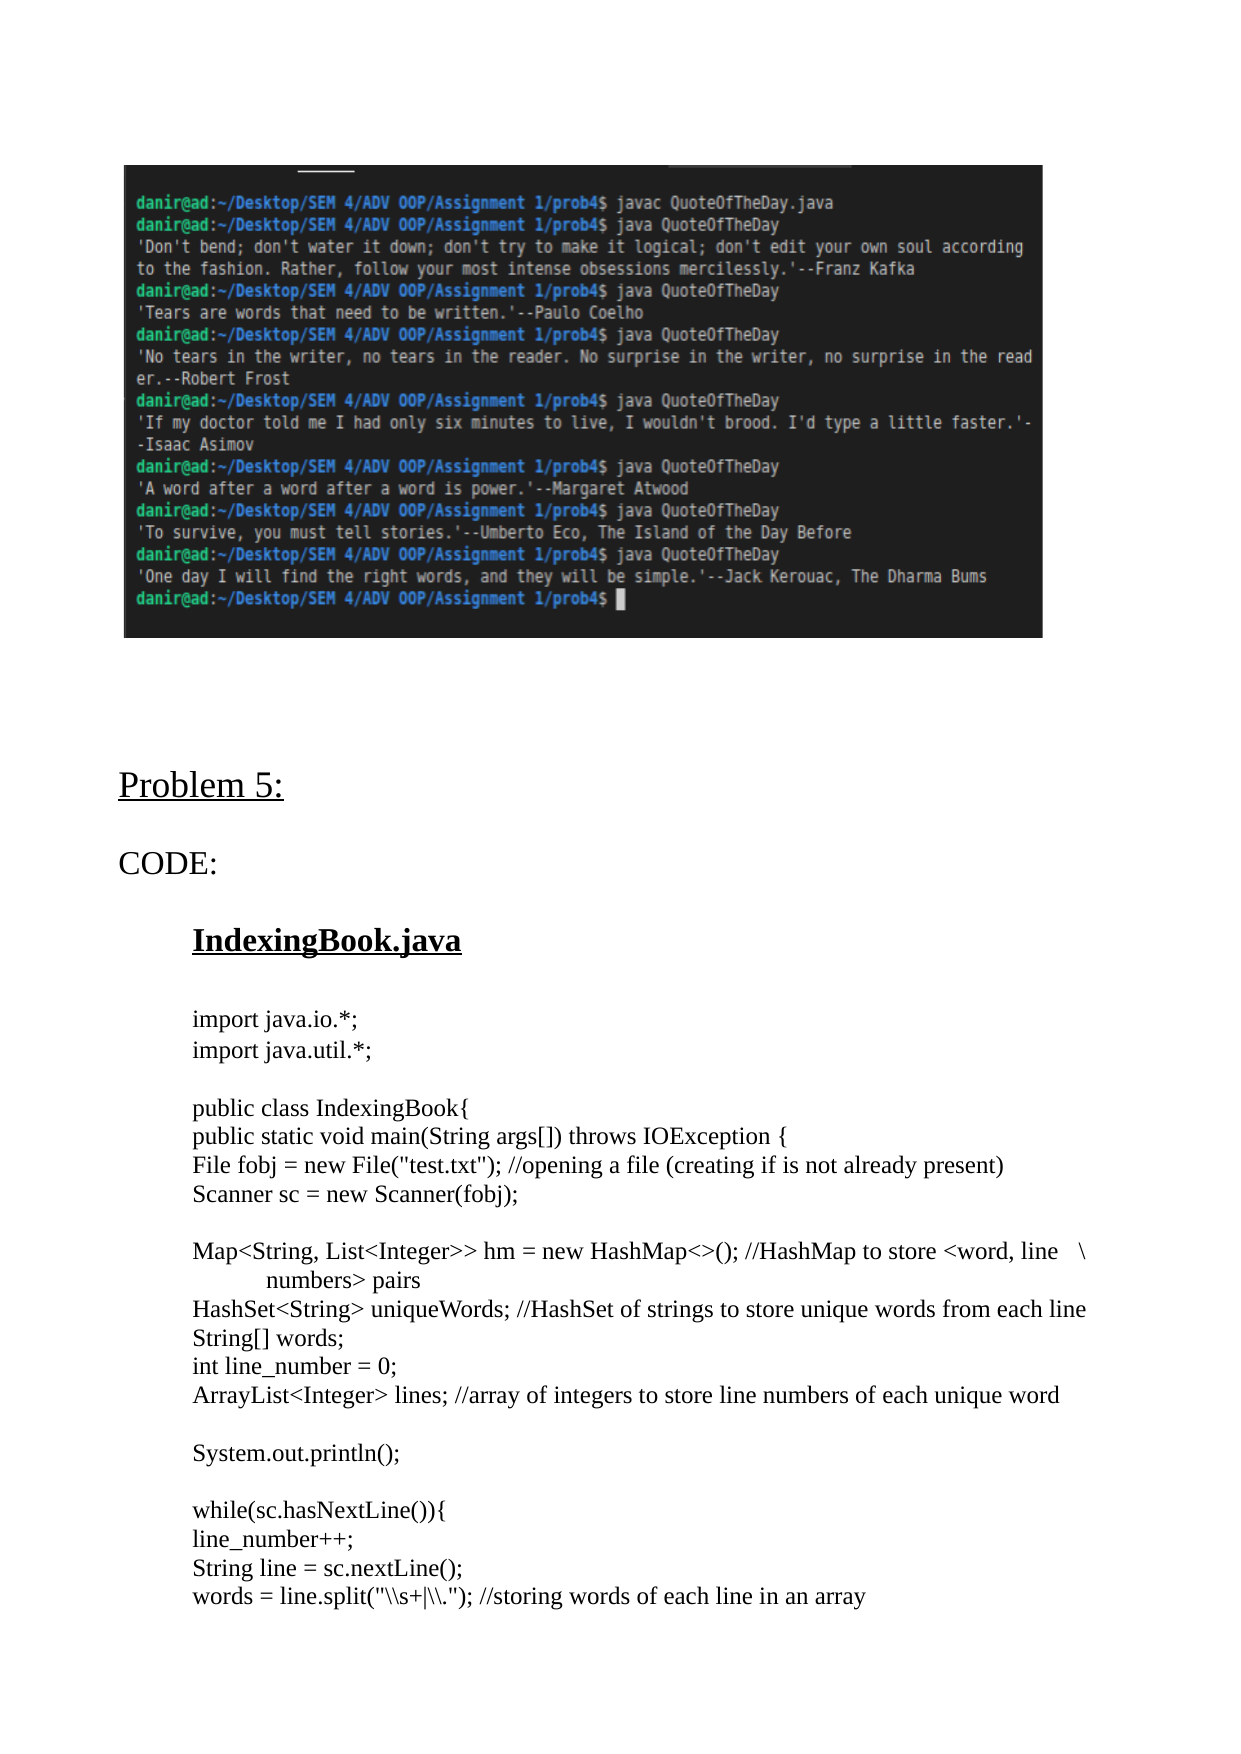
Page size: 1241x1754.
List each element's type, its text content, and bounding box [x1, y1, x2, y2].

text while(sc.hasNextLine()){ [118, 1495, 1122, 1524]
text import java.io.*; [118, 997, 1122, 1035]
text public static void main(String args[]) throws IOException { [118, 1121, 1122, 1150]
text String line = sc.nextLine(); [118, 1553, 1122, 1581]
text System.out.println(); [118, 1438, 1122, 1466]
text IndexingBook.java [118, 920, 1122, 958]
text Map<String, List<Integer>> hm = new HashMap<>(); //HashMap to store <word, line \ numbers> pairs [118, 1236, 1122, 1294]
text int line_number = 0; [118, 1351, 1122, 1380]
text ArrayList<Integer> lines; //array of integers to store line numbers of each unique word [118, 1380, 1122, 1409]
text CODE: [118, 843, 1122, 882]
text line_number++; [118, 1524, 1122, 1553]
text HashSet<String> uniqueWords; //HashSet of strings to store unique words from each line [118, 1294, 1122, 1323]
text Scanner sc = new Scanner(fobj); [118, 1179, 1122, 1208]
text words = line.split("\\s+|\\."); //storing words of each line in an array [118, 1581, 1122, 1610]
text File fobj = new File("test.txt"); //opening a file (creating if is not already present) [118, 1150, 1122, 1179]
text String[] words; [118, 1323, 1122, 1351]
text public class IndexingBook{ [118, 1093, 1122, 1121]
text Problem 5: [118, 762, 1122, 805]
text import java.util.*; [118, 1035, 1122, 1064]
